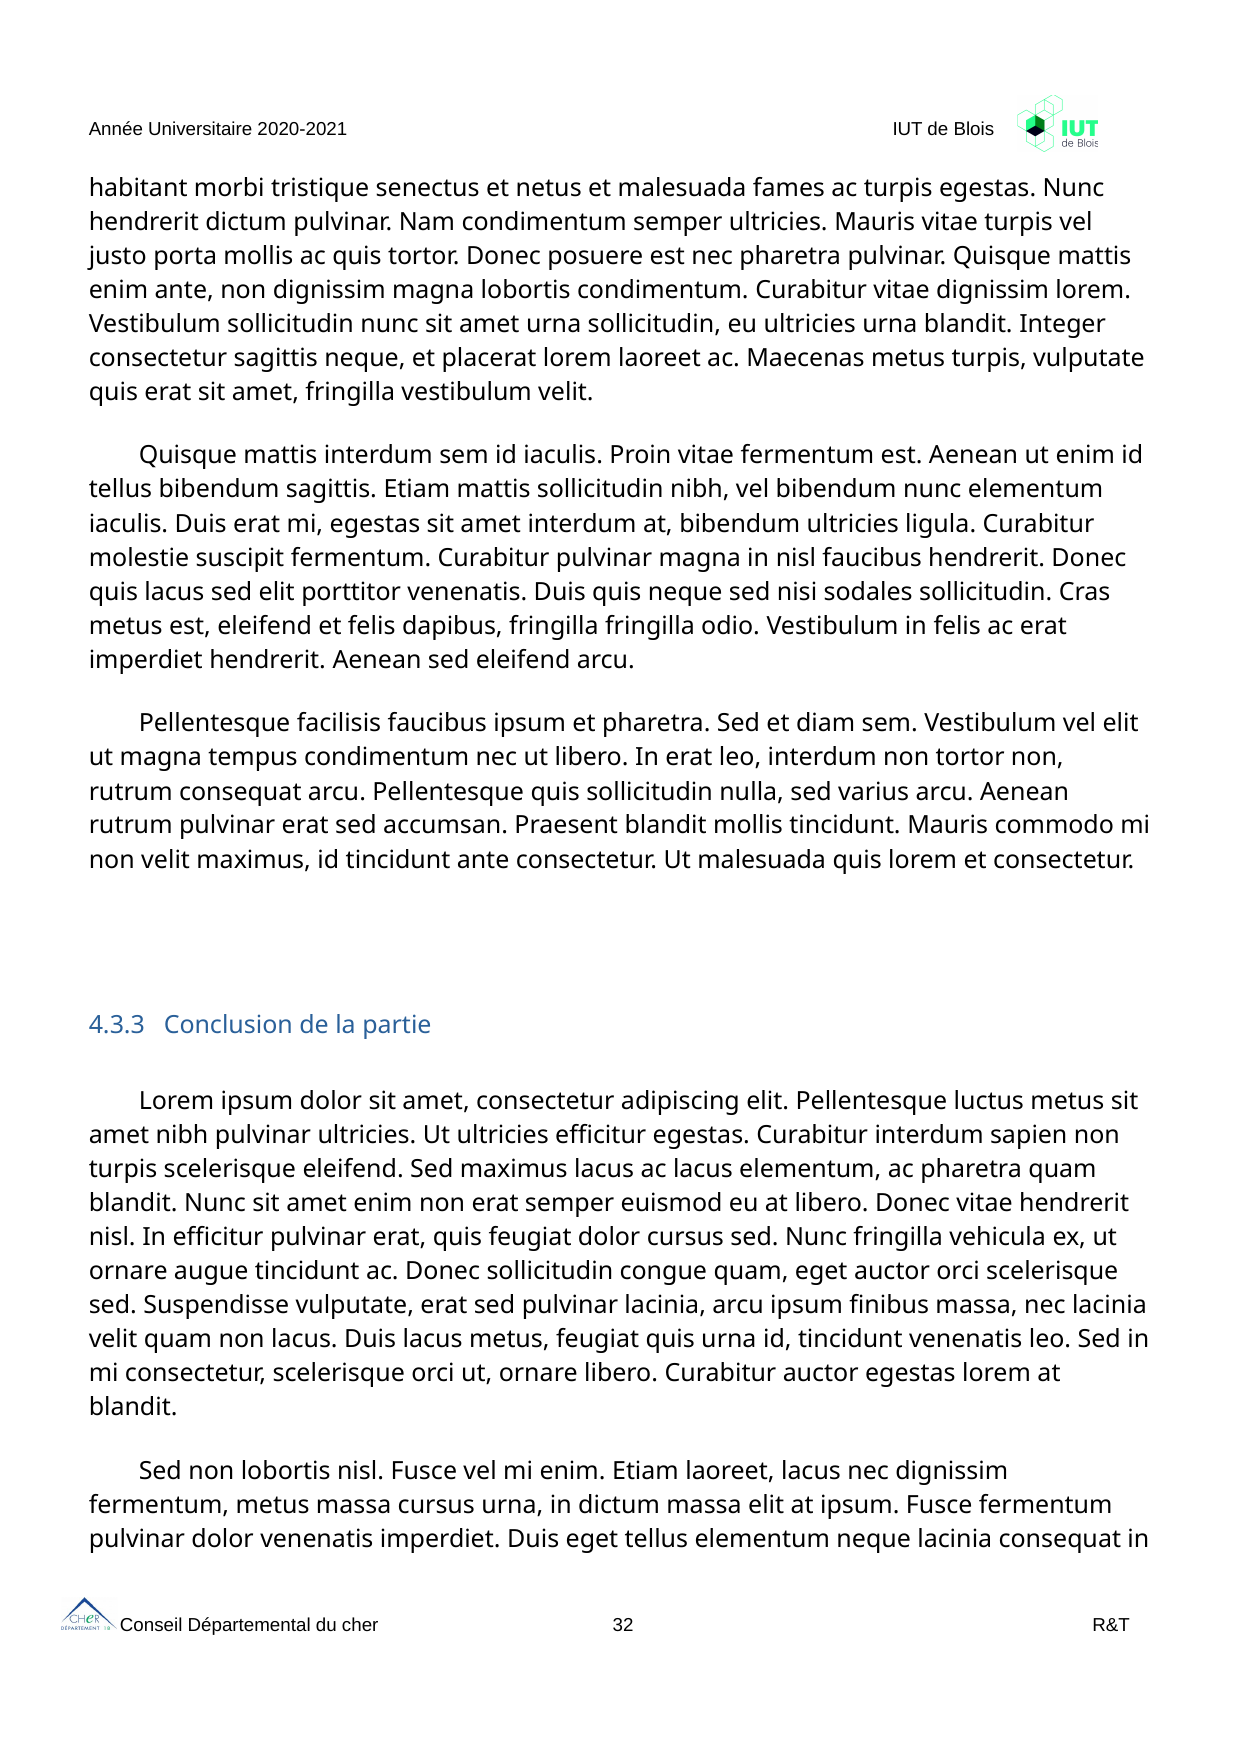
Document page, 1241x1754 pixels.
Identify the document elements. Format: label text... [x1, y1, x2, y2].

text habitant morbi tristique senectus et netus et malesuada fames ac turpis egestas. Nunc hendrerit dictum pulvinar. Nam condimentum semper ultricies. Mauris vitae turpis vel justo porta mollis ac quis tortor. Donec posuere est nec pharetra pulvinar. Quisque mattis enim ante, non dignissim magna lobortis condimentum. Curabitur vitae dignissim lorem. Vestibulum sollicitudin nunc sit amet urna sollicitudin, eu ultricies urna blandit. Integer consectetur sagittis neque, et placerat lorem laoreet ac. Maecenas metus turpis, vulputate quis erat sit amet, fringilla vestibulum velit. [88, 169, 1152, 408]
picture [61, 1597, 118, 1630]
subtitle Conclusion de la partie [88, 1006, 1152, 1040]
text Sed non lobortis nisl. Fusce vel mi enim. Etiam laoreet, lacus nec dignissim fermentum, metus massa cursus urna, in dictum massa elit at ipsum. Fusce fermentum pulvinar dolor venenatis imperdiet. Duis eget tellus elementum neque lacinia consequat in [88, 1452, 1152, 1555]
picture [1017, 95, 1098, 152]
text Lorem ipsum dolor sit amet, consectetur adipiscing elit. Pellentesque luctus metus sit amet nibh pulvinar ultricies. Ut ultricies efficitur egestas. Curabitur interdum sapien non turpis scelerisque eleifend. Sed maximus lacus ac lacus elementum, ac pharetra quam blandit. Nunc sit amet enim non erat semper euismod eu at libero. Donec vitae hendrerit nisl. In efficitur pulvinar erat, quis feugiat dolor cursus sed. Nunc fringilla vehicula ex, ut ornare augue tincidunt ac. Donec sollicitudin congue quam, eget auctor orci scelerisque sed. Suspendisse vulputate, erat sed pulvinar lacinia, arcu ipsum finibus massa, nec lacinia velit quam non lacus. Duis lacus metus, feugiat quis urna id, tincidunt venenatis leo. Sed in mi consectetur, scelerisque orci ut, ornare libero. Curabitur auctor egestas lorem at blandit. [88, 1082, 1152, 1423]
text Quisque mattis interdum sem id iaculis. Proin vitae fermentum est. Aenean ut enim id tellus bibendum sagittis. Etiam mattis sollicitudin nibh, vel bibendum nunc elementum iaculis. Duis erat mi, egestas sit amet interdum at, bibendum ultricies ligula. Curabitur molestie suscipit fermentum. Curabitur pulvinar magna in nisl faucibus hendrerit. Donec quis lacus sed elit porttitor venenatis. Duis quis neque sed nisi sodales sollicitudin. Cras metus est, eleifend et felis dapibus, fringilla fringilla odio. Vestibulum in felis ac erat imperdiet hendrerit. Aenean sed eleifend arcu. [88, 437, 1152, 676]
text Pellentesque facilisis faucibus ipsum et pharetra. Sed et diam sem. Vestibulum vel elit ut magna tempus condimentum nec ut libero. In erat leo, interdum non tortor non, rutrum consequat arcu. Pellentesque quis sollicitudin nulla, sed varius arcu. Aenean rutrum pulvinar erat sed accumsan. Praesent blandit mollis tincidunt. Mauris commodo mi non velit maximus, id tincidunt ante consectetur. Ut malesuada quis lorem et consectetur. [88, 705, 1152, 875]
